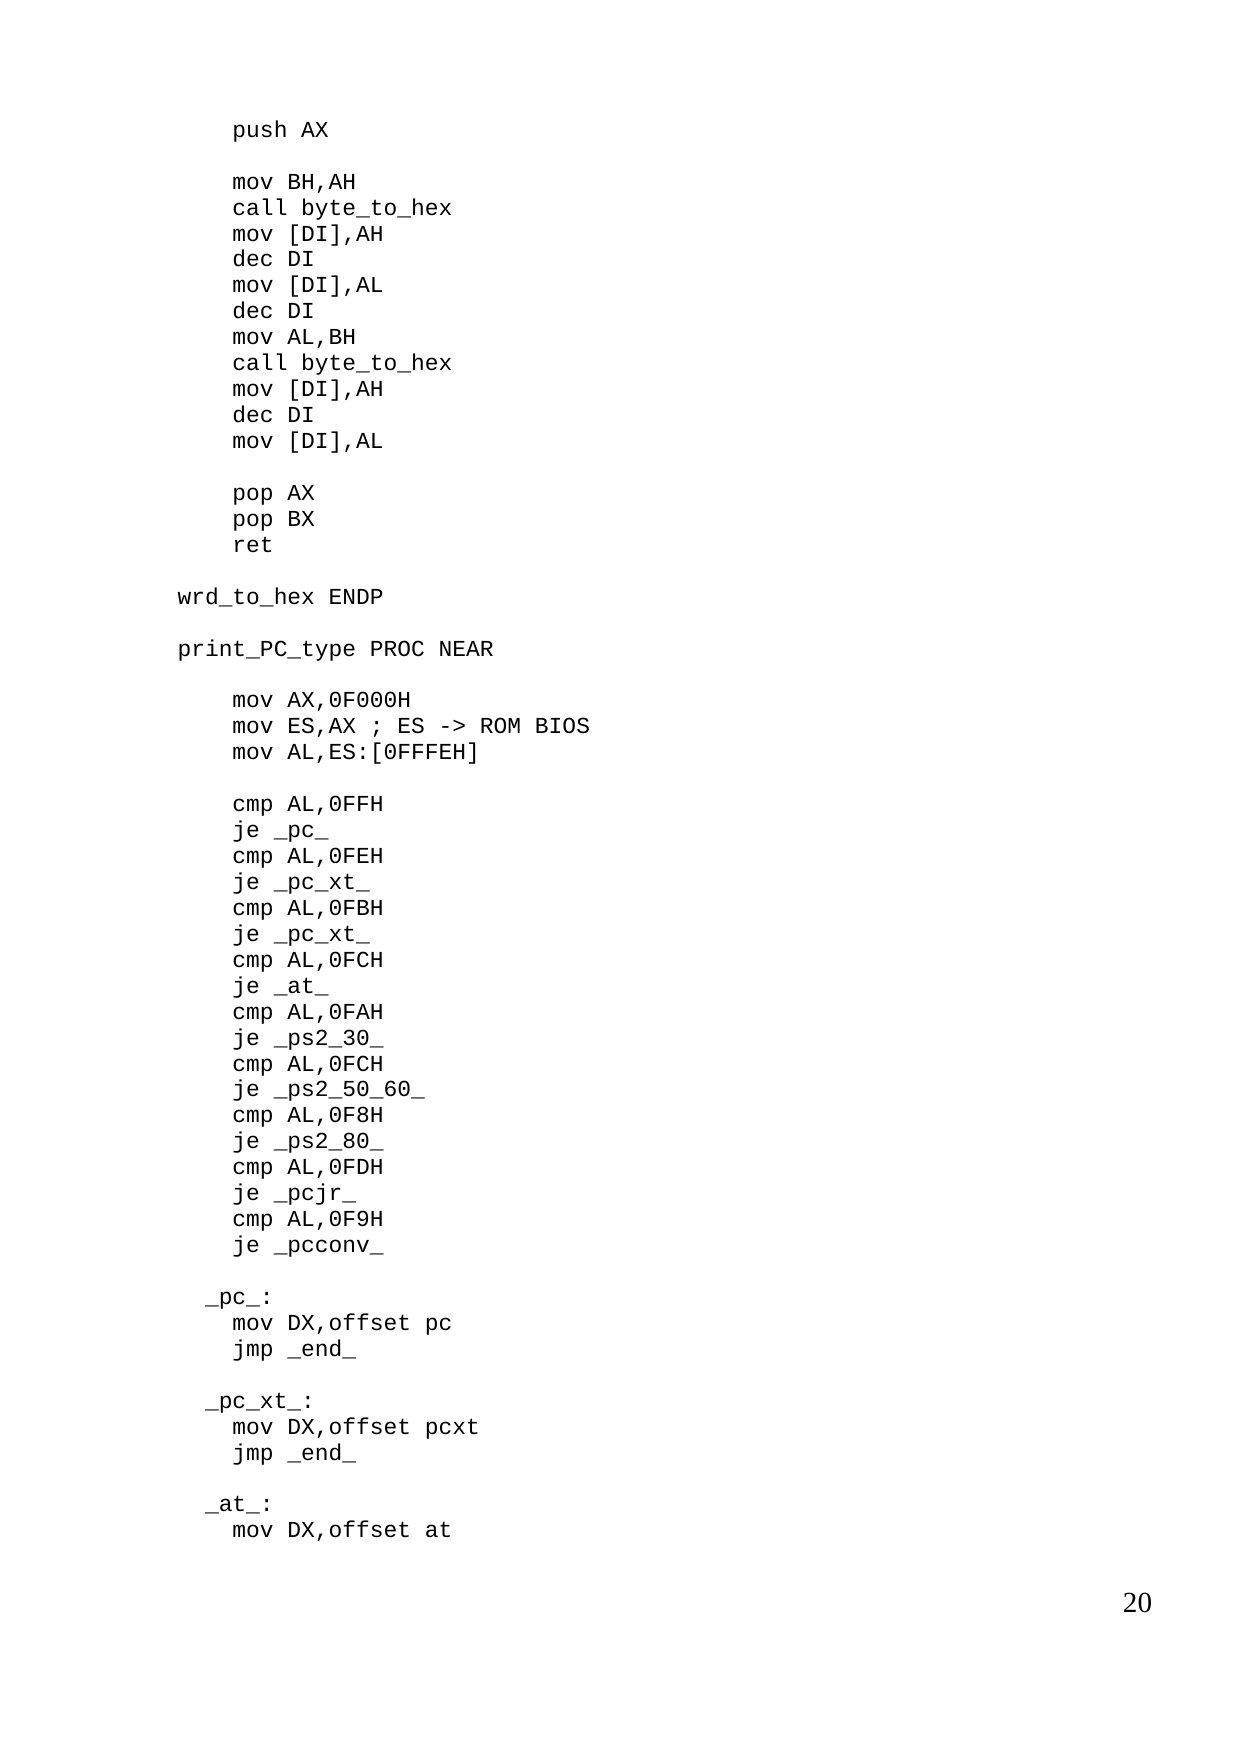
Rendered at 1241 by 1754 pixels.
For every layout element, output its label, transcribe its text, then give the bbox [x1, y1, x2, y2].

text push AX [177, 118, 1152, 144]
text pop AX [177, 481, 1152, 507]
text je _at_ [177, 974, 1152, 1000]
text wrd_to_hex ENDP [177, 585, 1152, 611]
text mov DX,offset pc [177, 1311, 1152, 1337]
text ret [177, 533, 1152, 559]
text je _pc_xt_ [177, 870, 1152, 896]
text mov [DI],AL [177, 274, 1152, 300]
text mov [DI],AH [177, 222, 1152, 248]
text cmp AL,0FDH [177, 1156, 1152, 1182]
text cmp AL,0FBH [177, 896, 1152, 922]
text je _ps2_30_ [177, 1026, 1152, 1052]
text dec DI [177, 300, 1152, 326]
text cmp AL,0FFH [177, 792, 1152, 818]
text cmp AL,0F8H [177, 1104, 1152, 1130]
text je _pc_ [177, 818, 1152, 844]
text jmp _end_ [177, 1441, 1152, 1467]
text _pc_: [177, 1285, 1152, 1311]
text mov ES,AX ; ES -> ROM BIOS [177, 715, 1152, 741]
text cmp AL,0FAH [177, 1000, 1152, 1026]
text call byte_to_hex [177, 352, 1152, 377]
text je _ps2_80_ [177, 1130, 1152, 1156]
text cmp AL,0FEH [177, 844, 1152, 870]
text cmp AL,0FCH [177, 948, 1152, 974]
text mov AL,ES:[0FFFEH] [177, 741, 1152, 767]
text cmp AL,0FCH [177, 1052, 1152, 1078]
text mov BH,AH [177, 170, 1152, 196]
text cmp AL,0F9H [177, 1207, 1152, 1233]
text mov [DI],AH [177, 377, 1152, 403]
text mov AL,BH [177, 326, 1152, 352]
text mov [DI],AL [177, 429, 1152, 455]
text je _ps2_50_60_ [177, 1078, 1152, 1104]
text _at_: [177, 1493, 1152, 1519]
text jmp _end_ [177, 1337, 1152, 1363]
text mov DX,offset at [177, 1519, 1152, 1545]
text print_PC_type PROC NEAR [177, 637, 1152, 663]
text je _pcjr_ [177, 1182, 1152, 1207]
text mov AX,0F000H [177, 689, 1152, 715]
text _pc_xt_: [177, 1389, 1152, 1415]
text dec DI [177, 248, 1152, 274]
text call byte_to_hex [177, 196, 1152, 222]
text mov DX,offset pcxt [177, 1415, 1152, 1441]
text pop BX [177, 507, 1152, 533]
text je _pcconv_ [177, 1233, 1152, 1259]
text dec DI [177, 403, 1152, 429]
text je _pc_xt_ [177, 922, 1152, 948]
